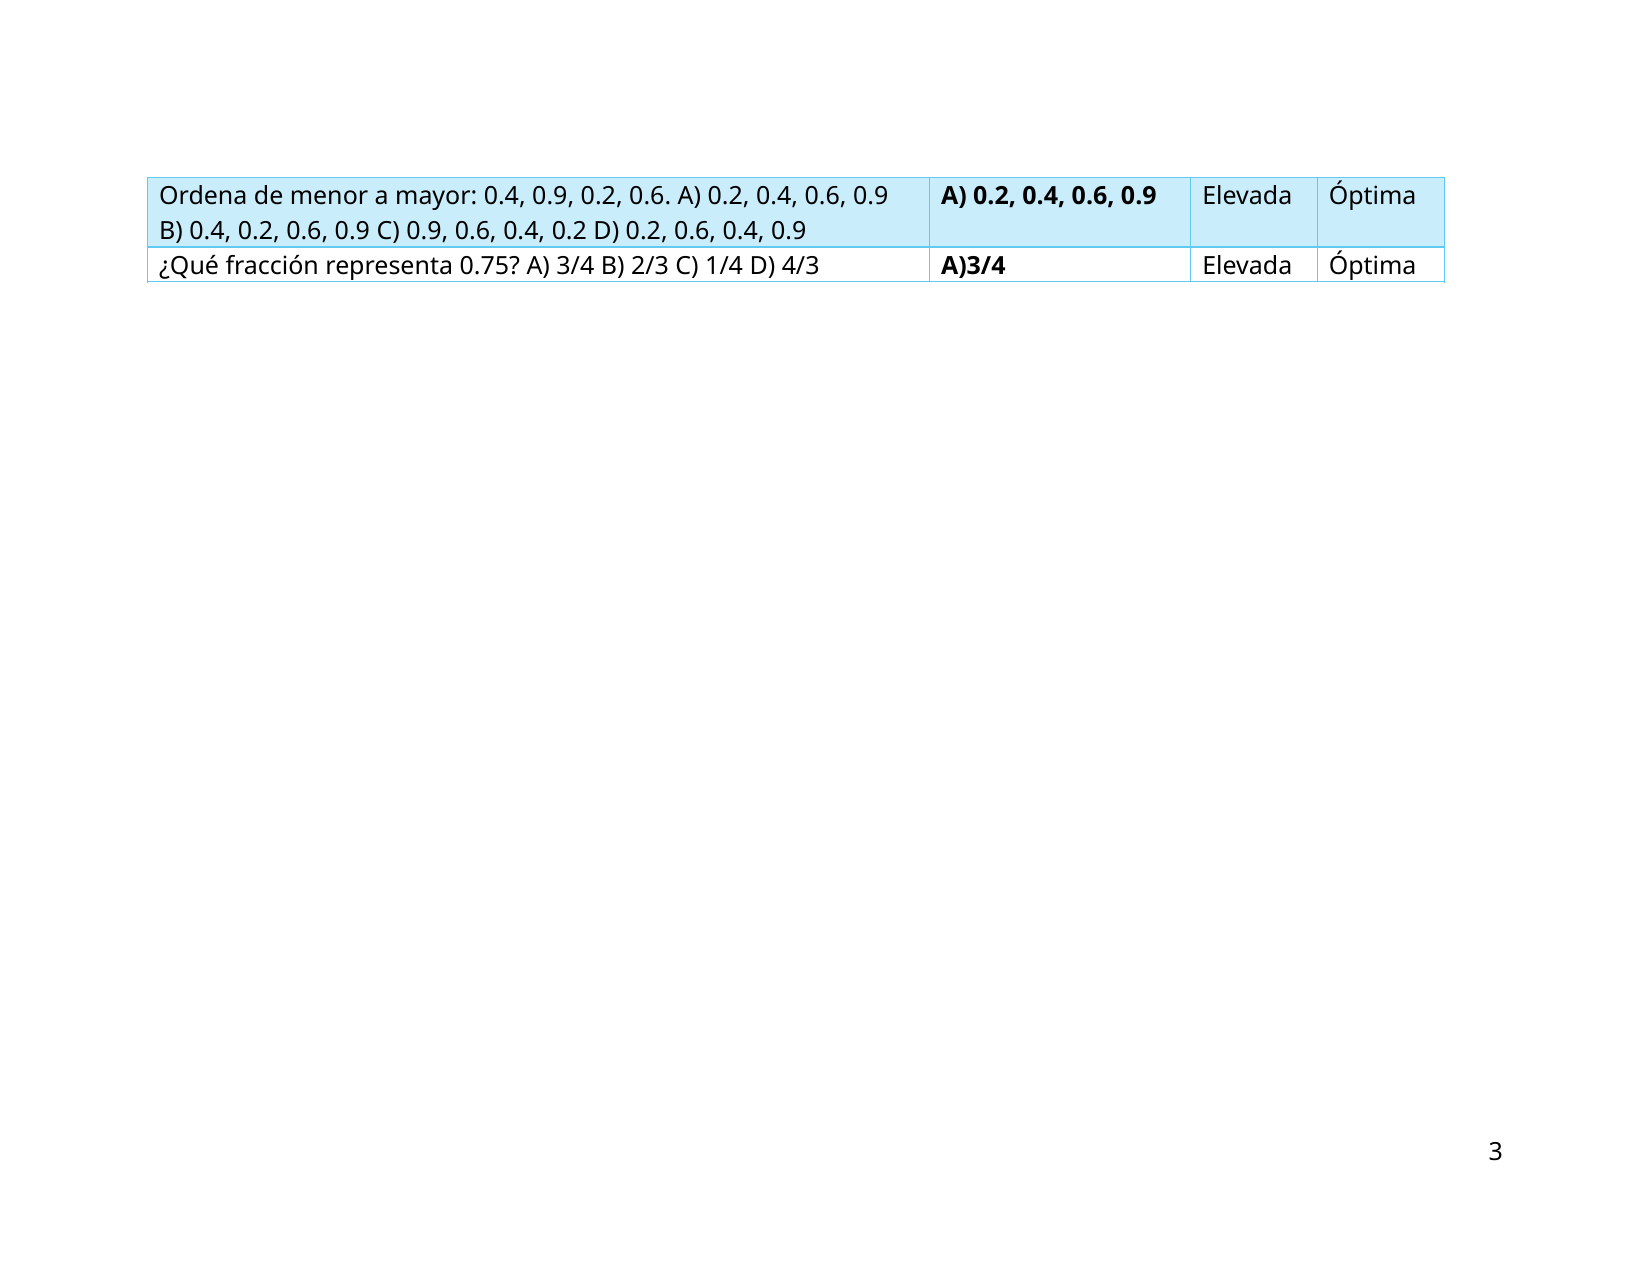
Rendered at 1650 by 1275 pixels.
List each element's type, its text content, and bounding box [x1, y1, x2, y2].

table_cell Elevada [1191, 178, 1317, 246]
table_cell Ordena de menor a mayor: 0.4, 0.9, 0.2, 0.6. A) 0.2, 0.4, 0.6, 0.9 B) 0.4, 0.2, 0.6, 0.9 C) 0.9, 0.6, 0.4, 0.2 D) 0.2, 0.6, 0.4, 0.9 [148, 178, 929, 246]
table_cell A)3/4 [930, 248, 1190, 281]
table_cell Óptima [1318, 248, 1444, 281]
table_cell Elevada [1191, 248, 1317, 281]
table_cell A) 0.2, 0.4, 0.6, 0.9 [930, 178, 1190, 246]
table_cell Óptima [1318, 178, 1444, 246]
table_cell ¿Qué fracción representa 0.75? A) 3/4 B) 2/3 C) 1/4 D) 4/3 [148, 248, 929, 281]
